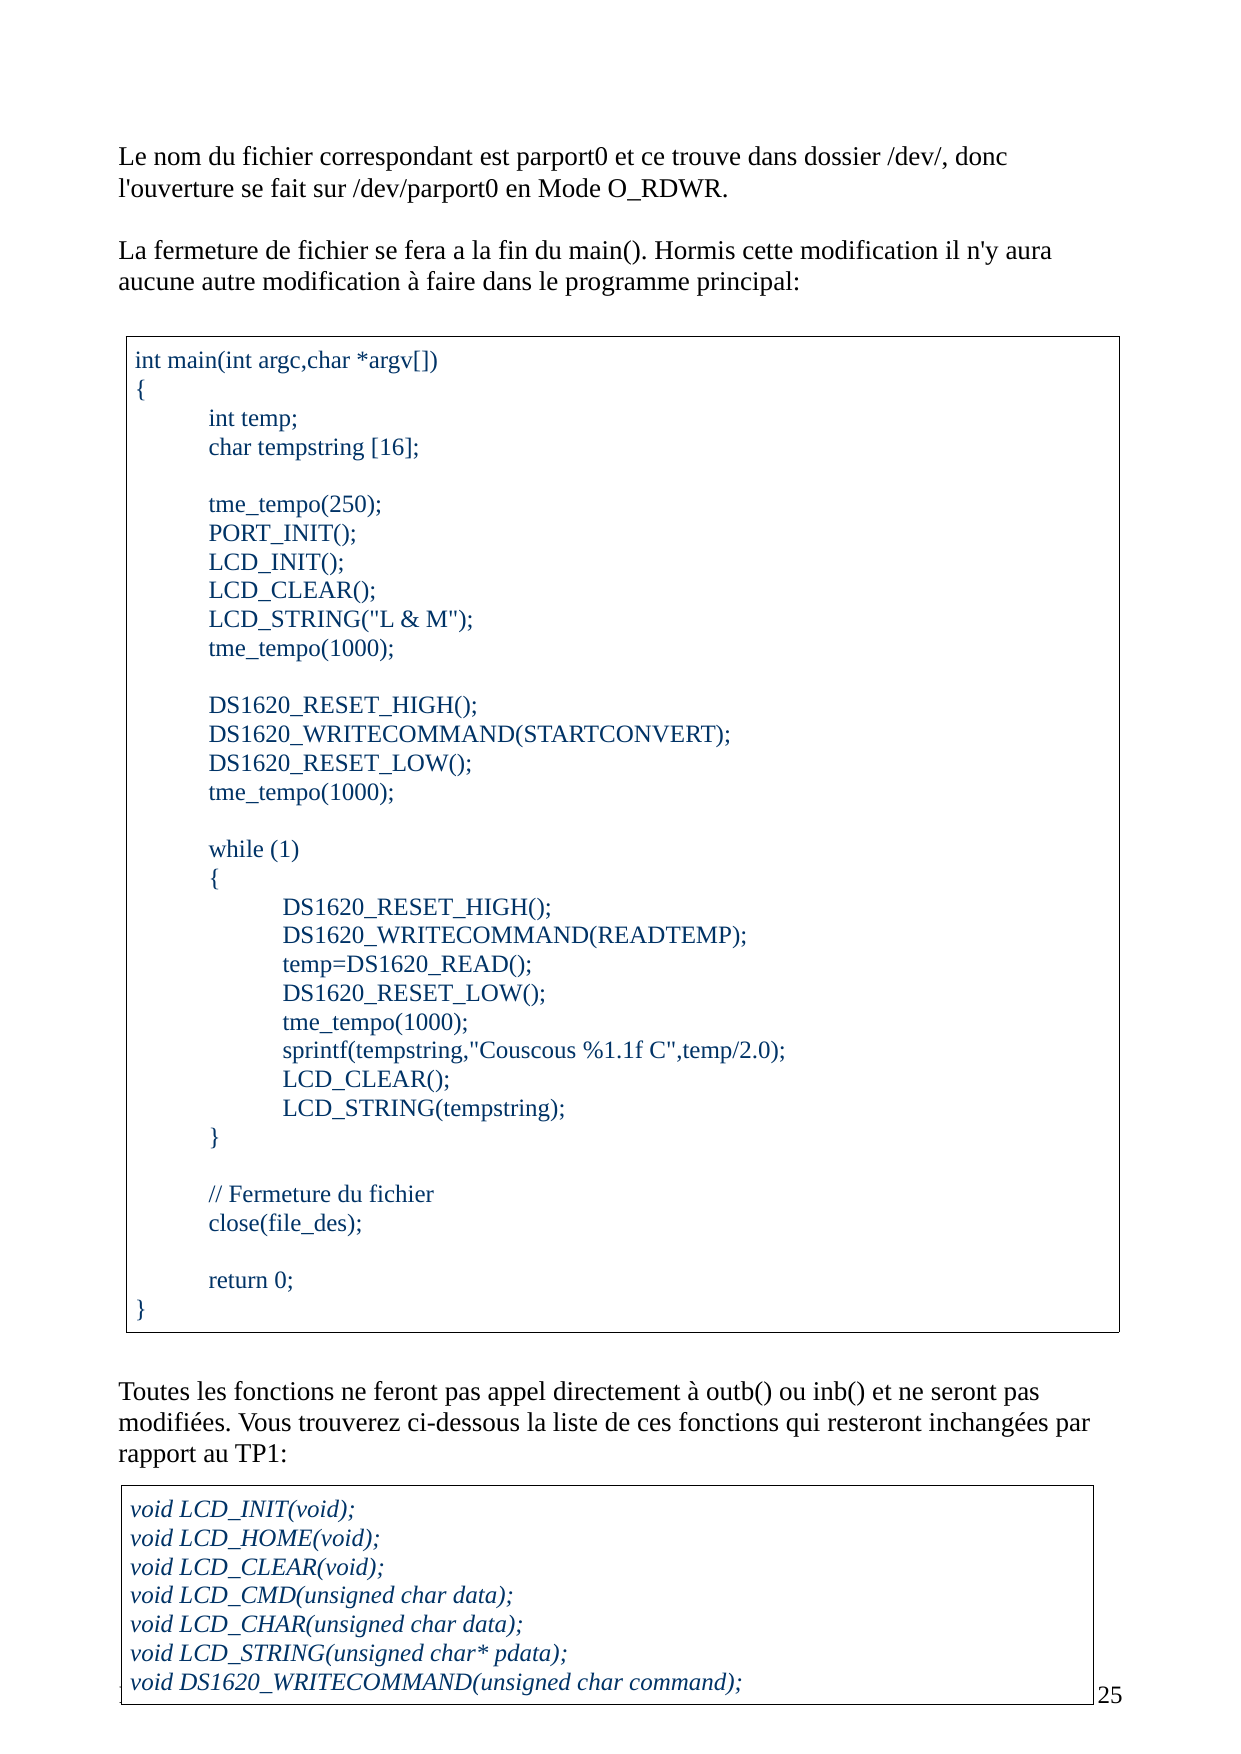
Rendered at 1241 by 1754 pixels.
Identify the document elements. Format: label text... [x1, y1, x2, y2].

text while (1) [134, 834, 1110, 863]
text char tempstring [16]; [134, 432, 1110, 460]
text DS1620_RESET_LOW(); [134, 978, 1110, 1007]
text Toutes les fonctions ne feront pas appel directement à outb() ou inb() et ne seront pas modifiées. Vous trouverez ci-dessous la liste de ces fonctions qui resteront inchangées par rapport au TP1: [118, 1375, 1122, 1468]
text void LCD_STRING(unsigned char* pdata); [130, 1638, 1084, 1667]
text // Fermeture du fichier [134, 1179, 1110, 1208]
text LCD_STRING(tempstring); [134, 1093, 1110, 1122]
text close(file_des); [134, 1208, 1110, 1237]
text DS1620_WRITECOMMAND(READTEMP); [134, 920, 1110, 949]
text void LCD_CLEAR(void); [130, 1552, 1084, 1581]
text tme_tempo(250); [134, 489, 1110, 518]
text tme_tempo(1000); [134, 777, 1110, 805]
text La fermeture de fichier se fera a la fin du main(). Hormis cette modification il n'y aura aucune autre modification à faire dans le programme principal: [118, 234, 1122, 296]
text DS1620_RESET_HIGH(); [134, 690, 1110, 719]
text temp=DS1620_READ(); [134, 949, 1110, 978]
text tme_tempo(1000); [134, 633, 1110, 662]
text sprintf(tempstring,"Couscous %1.1f C",temp/2.0); [134, 1035, 1110, 1064]
text void LCD_HOME(void); [130, 1523, 1084, 1552]
text tme_tempo(1000); [134, 1007, 1110, 1035]
text Le nom du fichier correspondant est parport0 et ce trouve dans dossier /dev/, donc l'ouverture se fait sur /dev/parport0 en Mode O_RDWR. [118, 141, 1122, 203]
text void LCD_CHAR(unsigned char data); [130, 1609, 1084, 1638]
text DS1620_WRITECOMMAND(STARTCONVERT); [134, 719, 1110, 748]
text return 0; [134, 1265, 1110, 1294]
text { [134, 374, 1110, 403]
text } [134, 1294, 1110, 1323]
text LCD_CLEAR(); [134, 1064, 1110, 1093]
text LCD_CLEAR(); [134, 575, 1110, 604]
text LCD_INIT(); [134, 547, 1110, 575]
text LCD_STRING("L & M"); [134, 604, 1110, 633]
text { [134, 863, 1110, 892]
text int temp; [134, 403, 1110, 432]
text DS1620_RESET_HIGH(); [134, 892, 1110, 920]
text void LCD_INIT(void); [130, 1494, 1084, 1523]
text } [134, 1122, 1110, 1150]
text void DS1620_WRITECOMMAND(unsigned char command); [130, 1667, 1084, 1696]
text void LCD_CMD(unsigned char data); [130, 1581, 1084, 1609]
text int main(int argc,char *argv[]) [134, 345, 1110, 374]
text DS1620_RESET_LOW(); [134, 748, 1110, 777]
text PORT_INIT(); [134, 518, 1110, 547]
